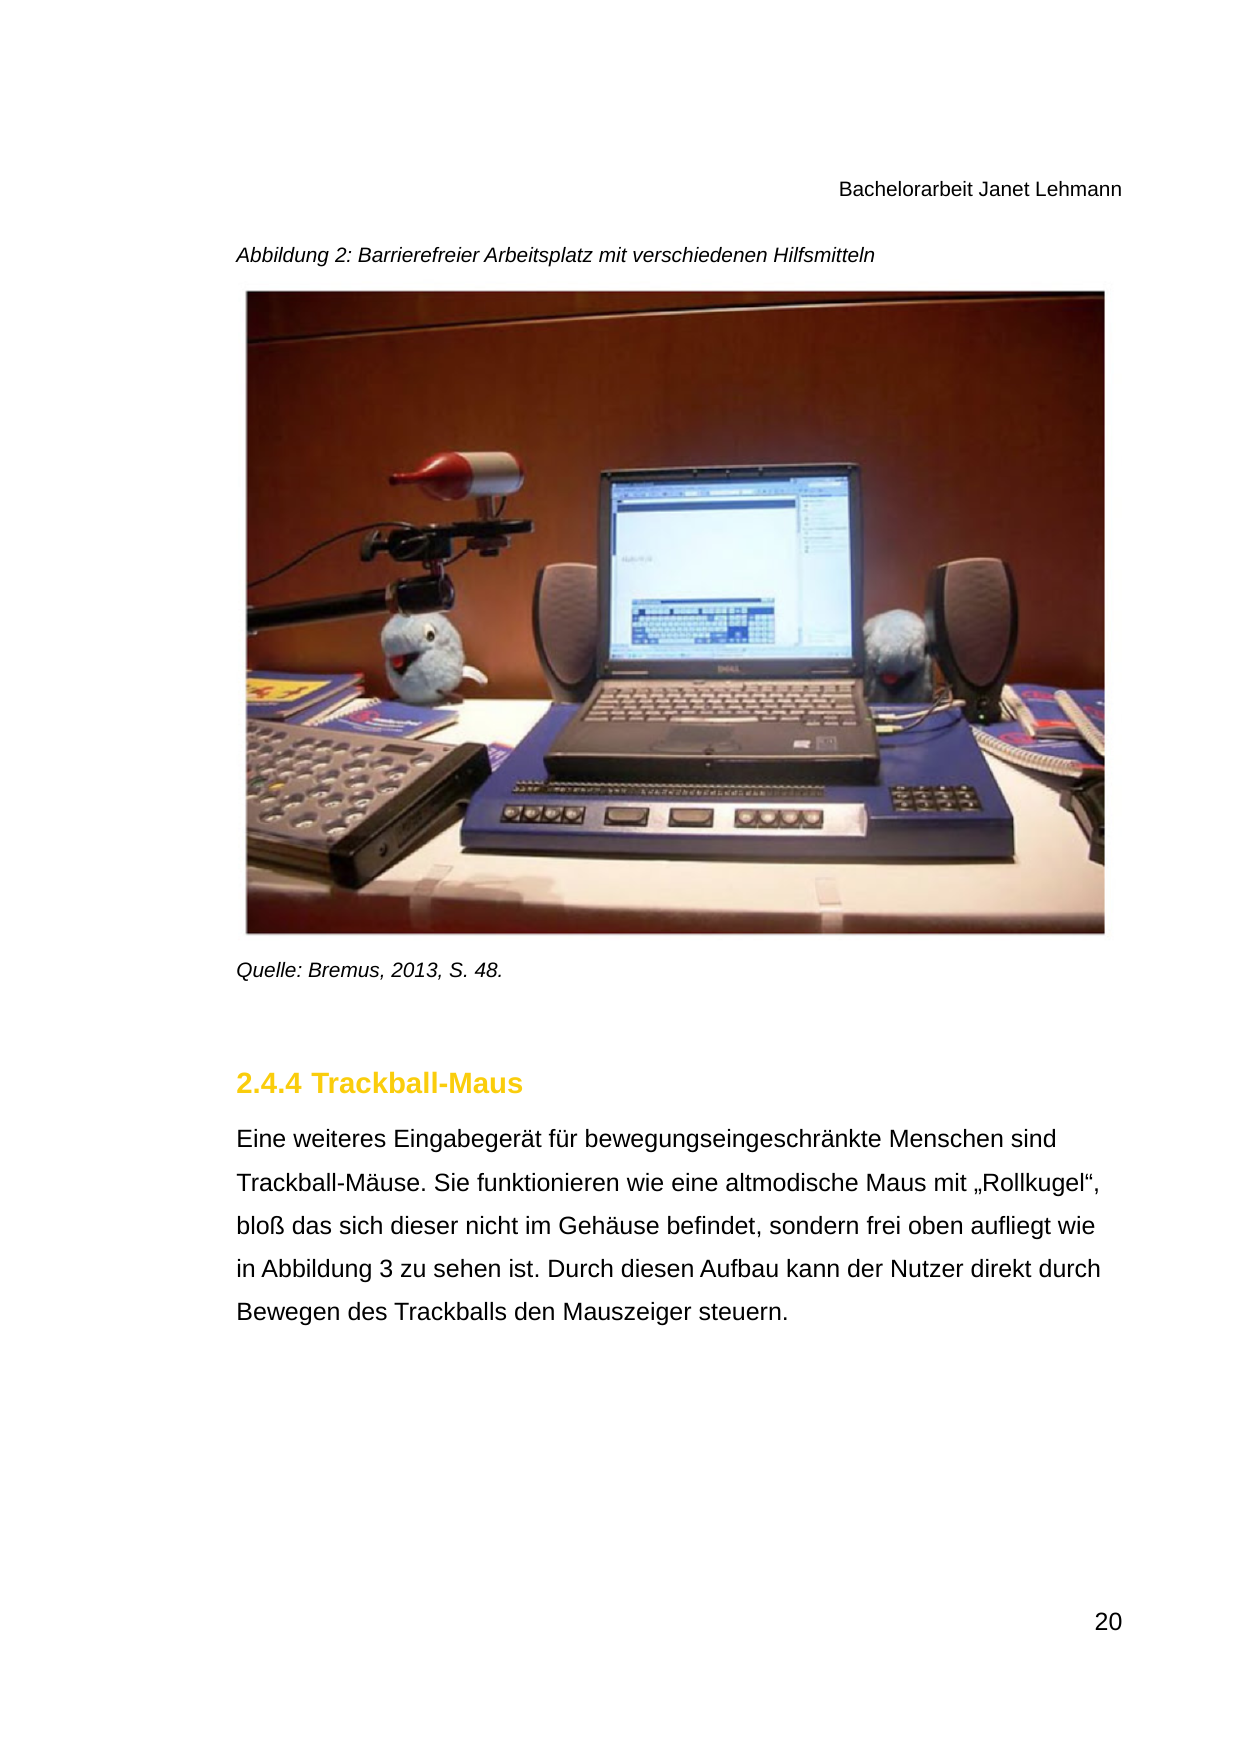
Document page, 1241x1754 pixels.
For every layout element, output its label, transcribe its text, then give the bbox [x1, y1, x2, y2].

text Abbildung 2: Barrierefreier Arbeitsplatz mit verschiedenen Hilfsmitteln [236, 243, 1122, 279]
subtitle Trackball-Maus [236, 1066, 1122, 1099]
picture [236, 279, 1123, 953]
text Eine weiteres Eingabegerät für bewegungseingeschränkte Menschen sind Trackball-Mäuse. Sie funktionieren wie eine altmodische Maus mit „Rollkugel“, bloß das sich dieser nicht im Gehäuse befindet, sondern frei oben aufliegt wie in Abbildung 3 zu sehen ist. Durch diesen Aufbau kann der Nutzer direkt durch Bewegen des Trackballs den Mauszeiger steuern. [236, 1124, 1122, 1326]
text Quelle: Bremus, 2013, S. 48. [236, 953, 1122, 981]
